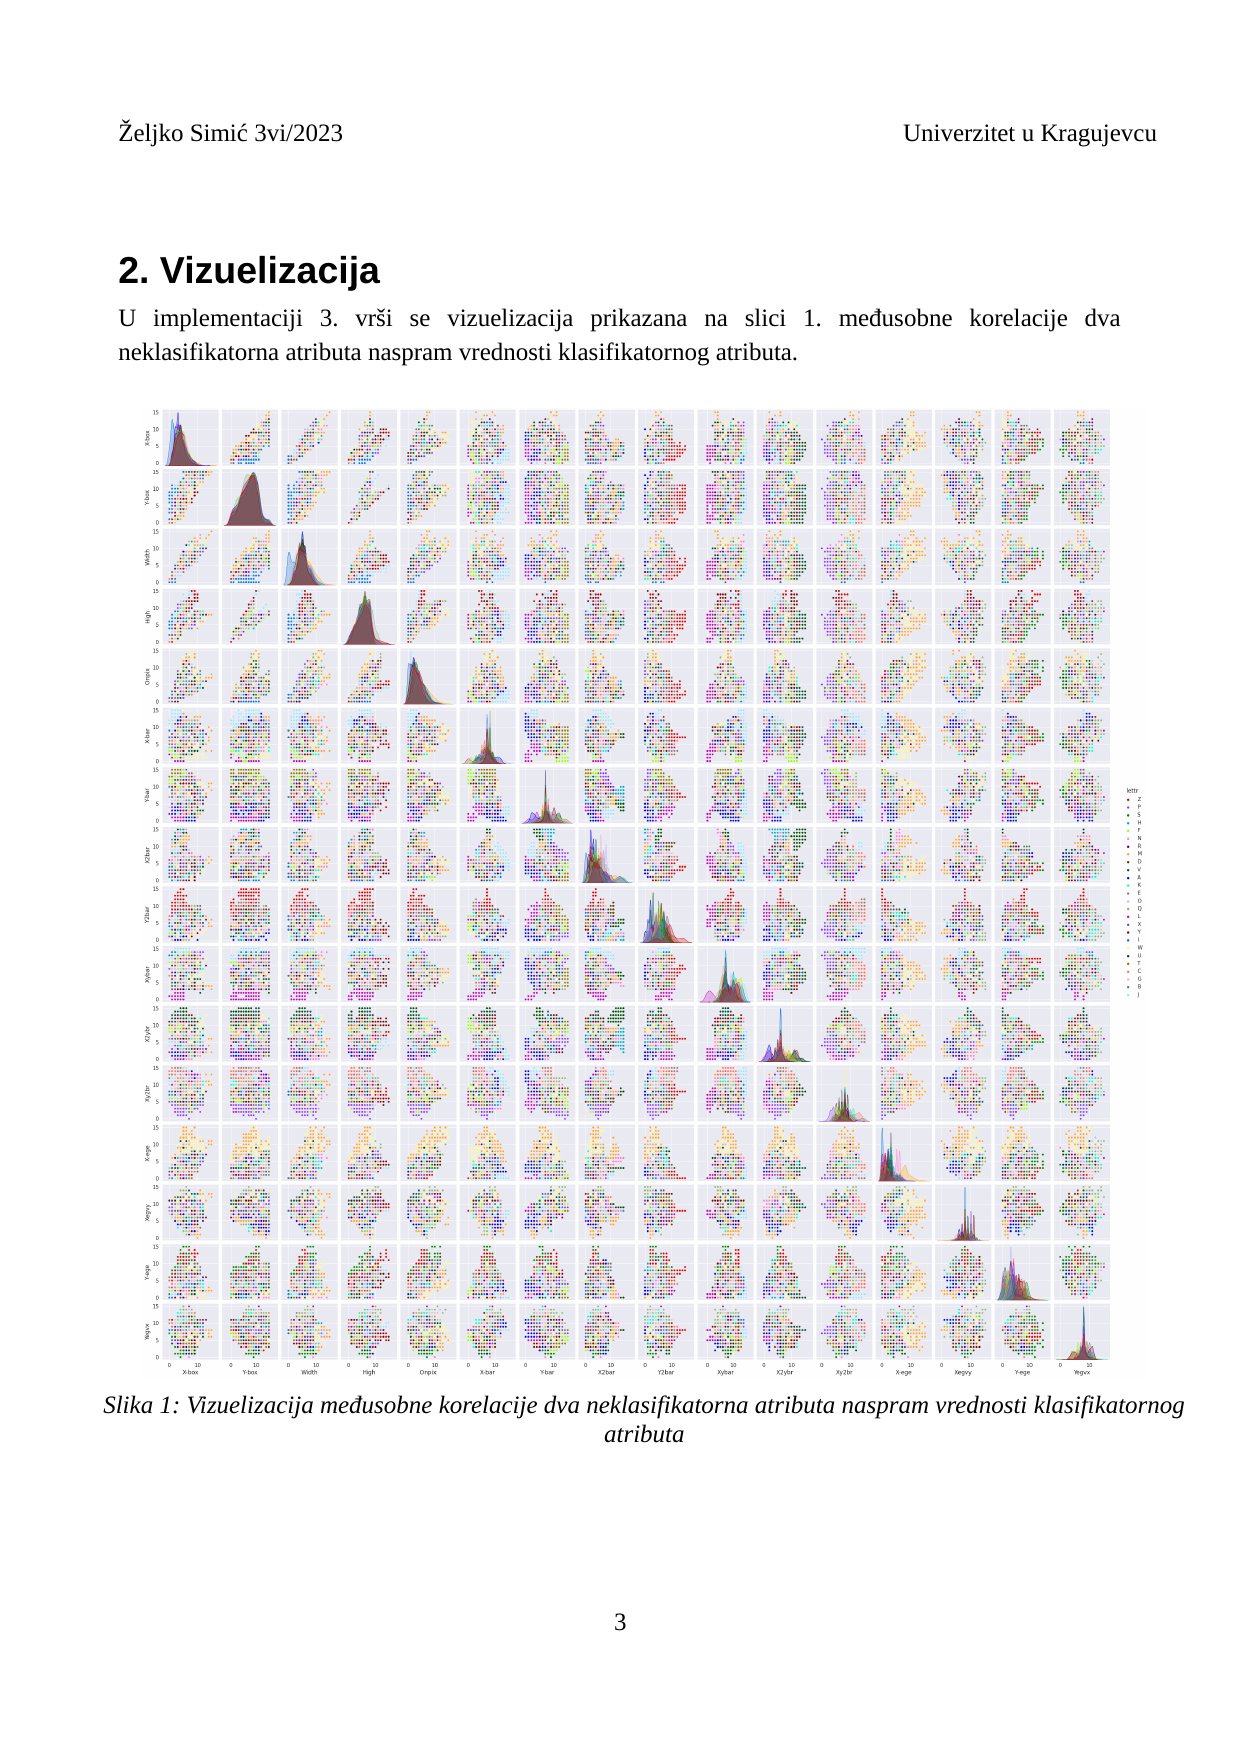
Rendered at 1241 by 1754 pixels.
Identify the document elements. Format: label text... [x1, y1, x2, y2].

subtitle 2. Vizuelizacija [118, 248, 1122, 291]
text U implementaciji 3. vrši se vizuelizacija prikazana na slici 1. međusobne korelacije dva neklasifikatorna atributa naspram vrednosti klasifikatornog atributa. [118, 303, 1122, 365]
picture [142, 407, 1147, 1378]
text Slika 1: Vizuelizacija međusobne korelacije dva neklasifikatorna atributa naspram vrednosti klasifikatornog atributa [99, 408, 1189, 1448]
